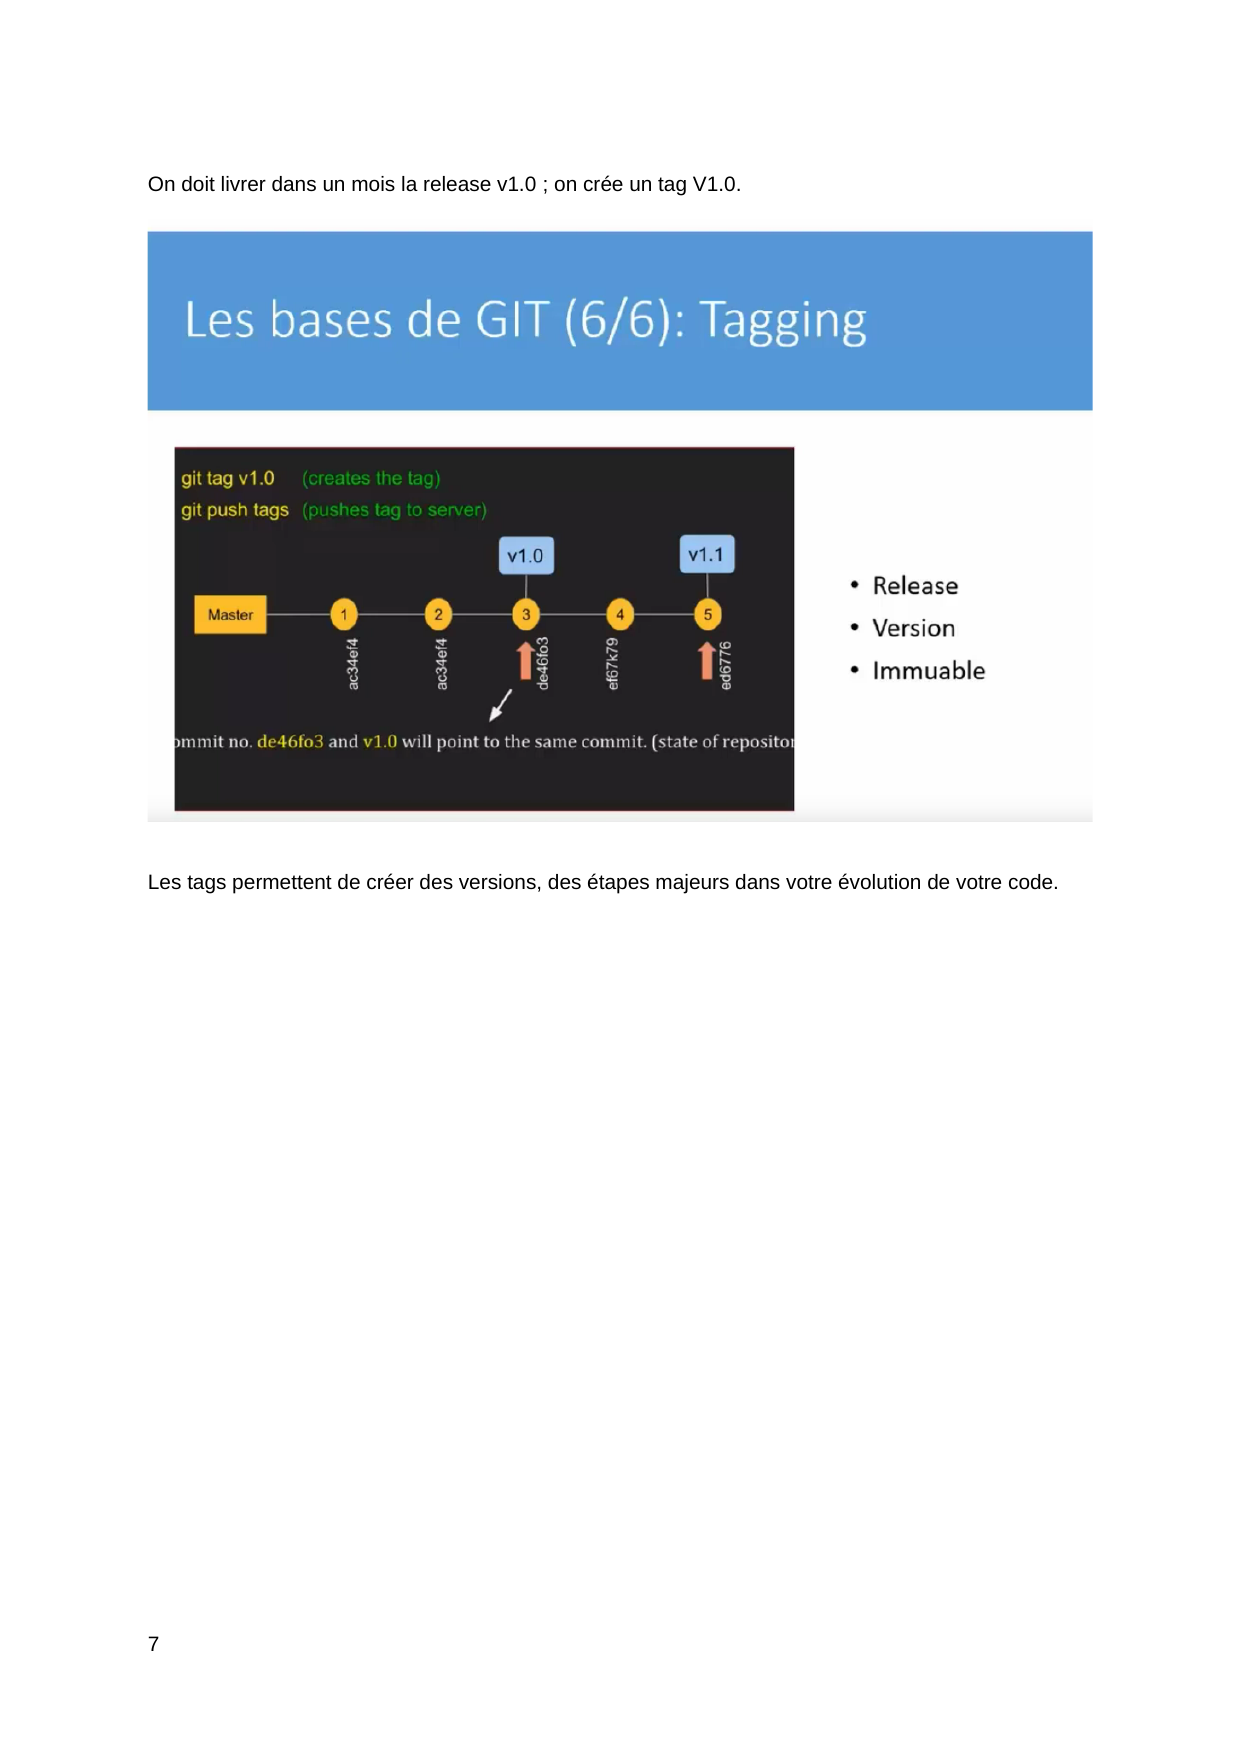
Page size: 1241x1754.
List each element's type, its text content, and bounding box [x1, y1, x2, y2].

text On doit livrer dans un mois la release v1.0 ; on crée un tag V1.0. [148, 172, 1093, 196]
text Les tags permettent de créer des versions, des étapes majeurs dans votre évolution de votre code. [148, 870, 1093, 894]
picture [147, 219, 1093, 822]
